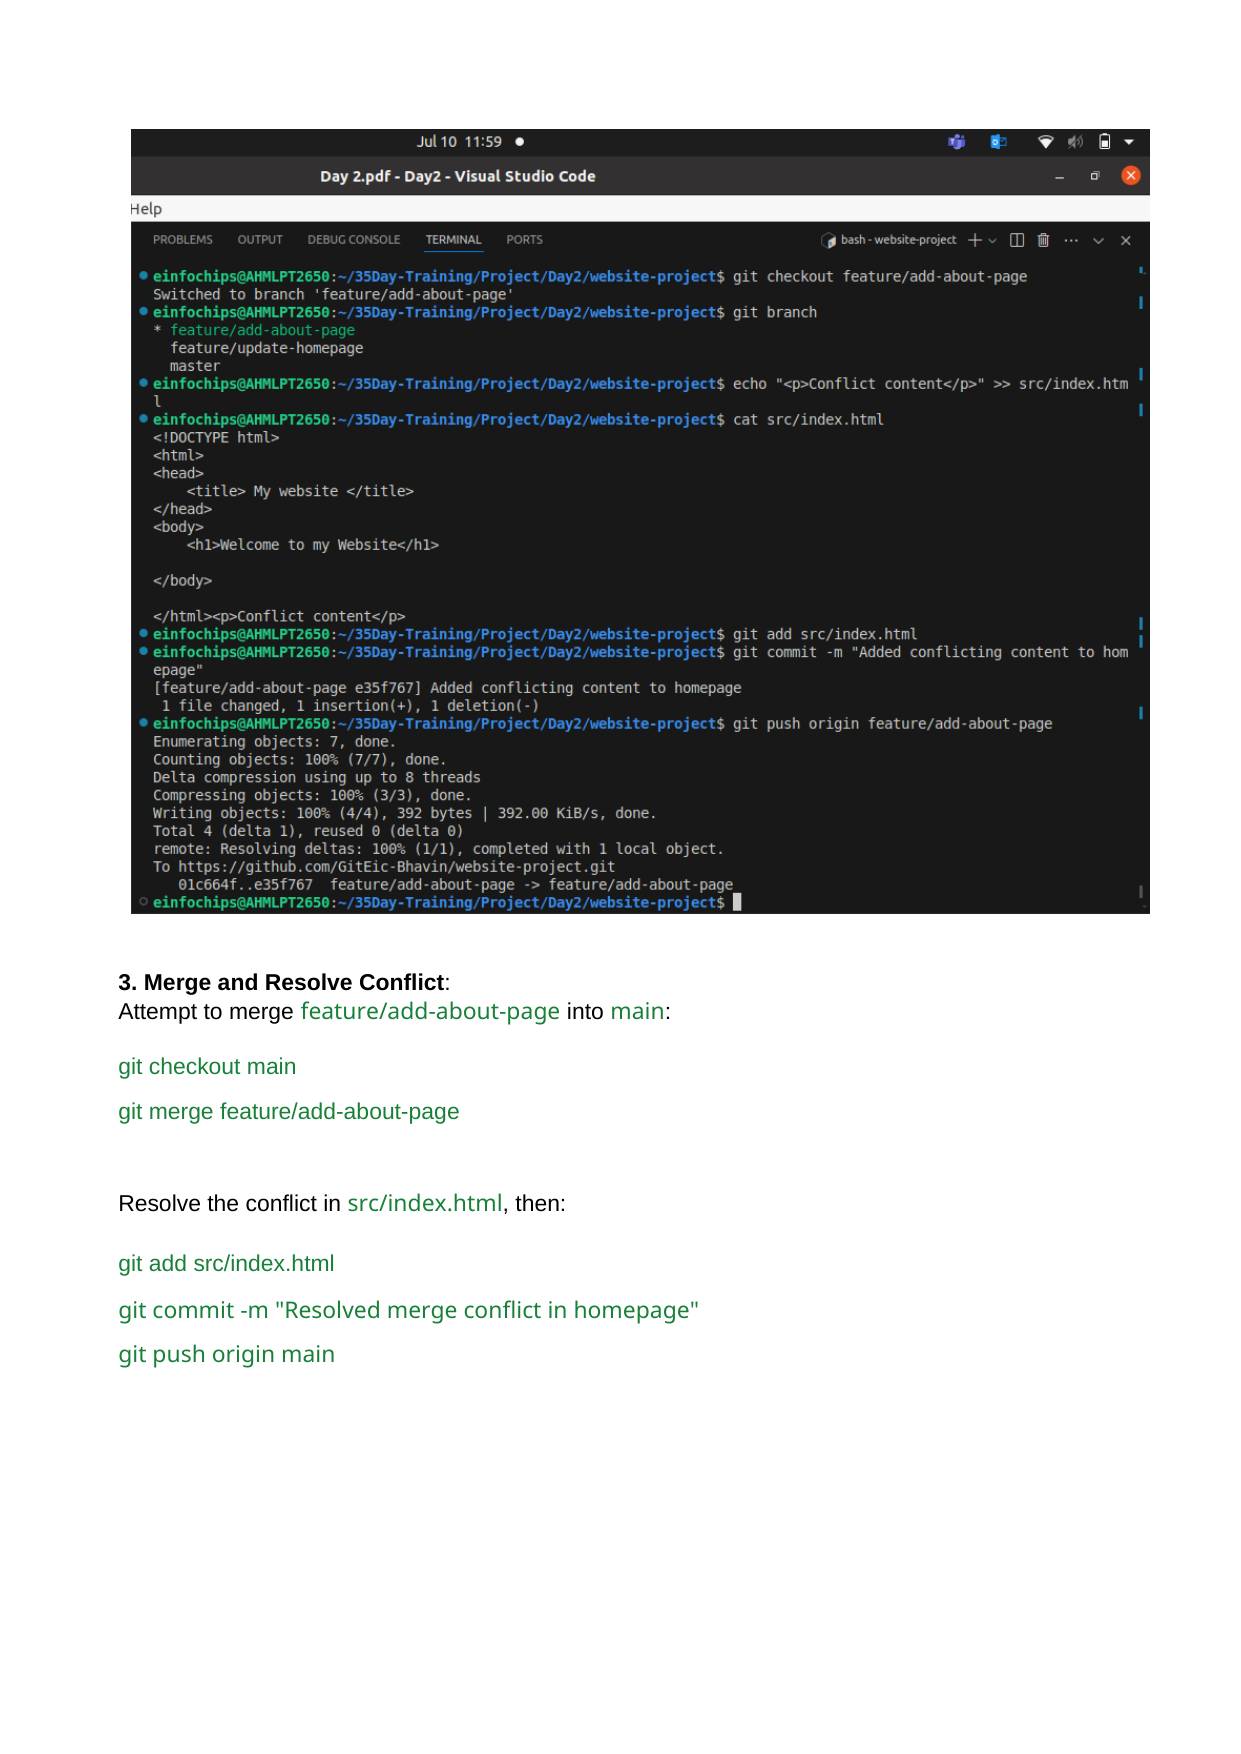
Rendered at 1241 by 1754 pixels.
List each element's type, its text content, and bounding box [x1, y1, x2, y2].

text 3. Merge and Resolve Conflict: [118, 969, 1122, 995]
text Attempt to merge feature/add-about-page into main: [118, 995, 1122, 1026]
text git add src/index.html [118, 1250, 1122, 1276]
text git push origin main [118, 1338, 1122, 1369]
text Resolve the conflict in src/index.html, then: [118, 1187, 1122, 1250]
text git merge feature/add-about-page [118, 1098, 1122, 1124]
picture [131, 129, 1150, 914]
text git checkout main [118, 1053, 1122, 1079]
text git commit -m "Resolved merge conflict in homepage" [118, 1294, 1122, 1326]
